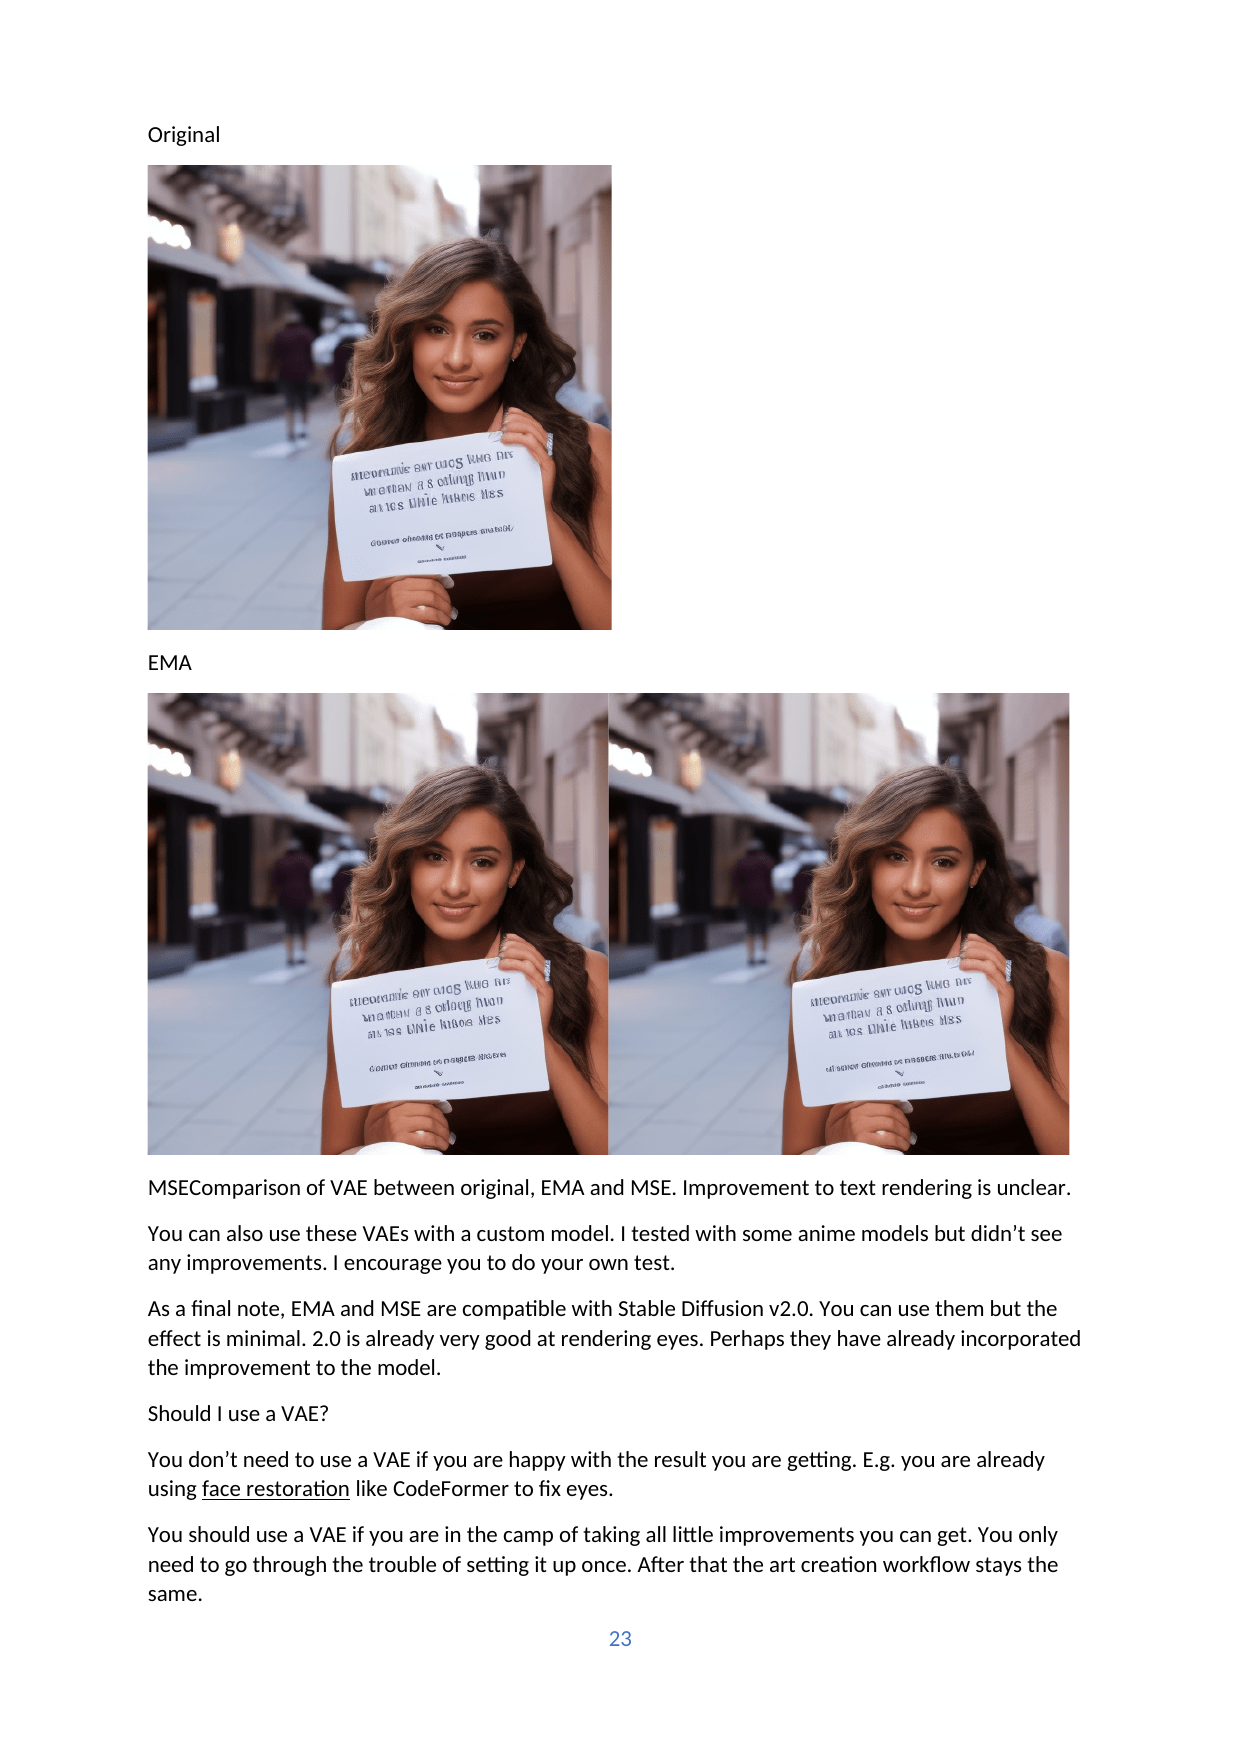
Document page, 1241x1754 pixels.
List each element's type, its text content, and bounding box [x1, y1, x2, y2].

text Original [148, 120, 1093, 148]
text You should use a VAE if you are in the camp of taking all little improvements you can get. You only need to go through the trouble of setting it up once. After that the art creation workflow stays the same. [148, 1521, 1093, 1607]
text Should I use a VAE? [148, 1399, 1093, 1427]
text EMA [148, 648, 1093, 676]
text You can also use these VAEs with a custom model. I tested with some anime models but didn’t see any improvements. I encourage you to do your own test. [148, 1219, 1093, 1276]
text MSEComparison of VAE between original, EMA and MSE. Improvement to text rendering is unclear. [148, 1173, 1093, 1201]
text As a final note, EMA and MSE are compatible with Stable Diffusion v2.0. You can use them but the effect is minimal. 2.0 is already very good at rendering eyes. Perhaps they have already incorporated the improvement to the model. [148, 1294, 1093, 1381]
text You don’t need to use a VAE if you are happy with the result you are getting. E.g. you are already using face restoration like CodeFormer to fix eyes. [148, 1445, 1093, 1503]
